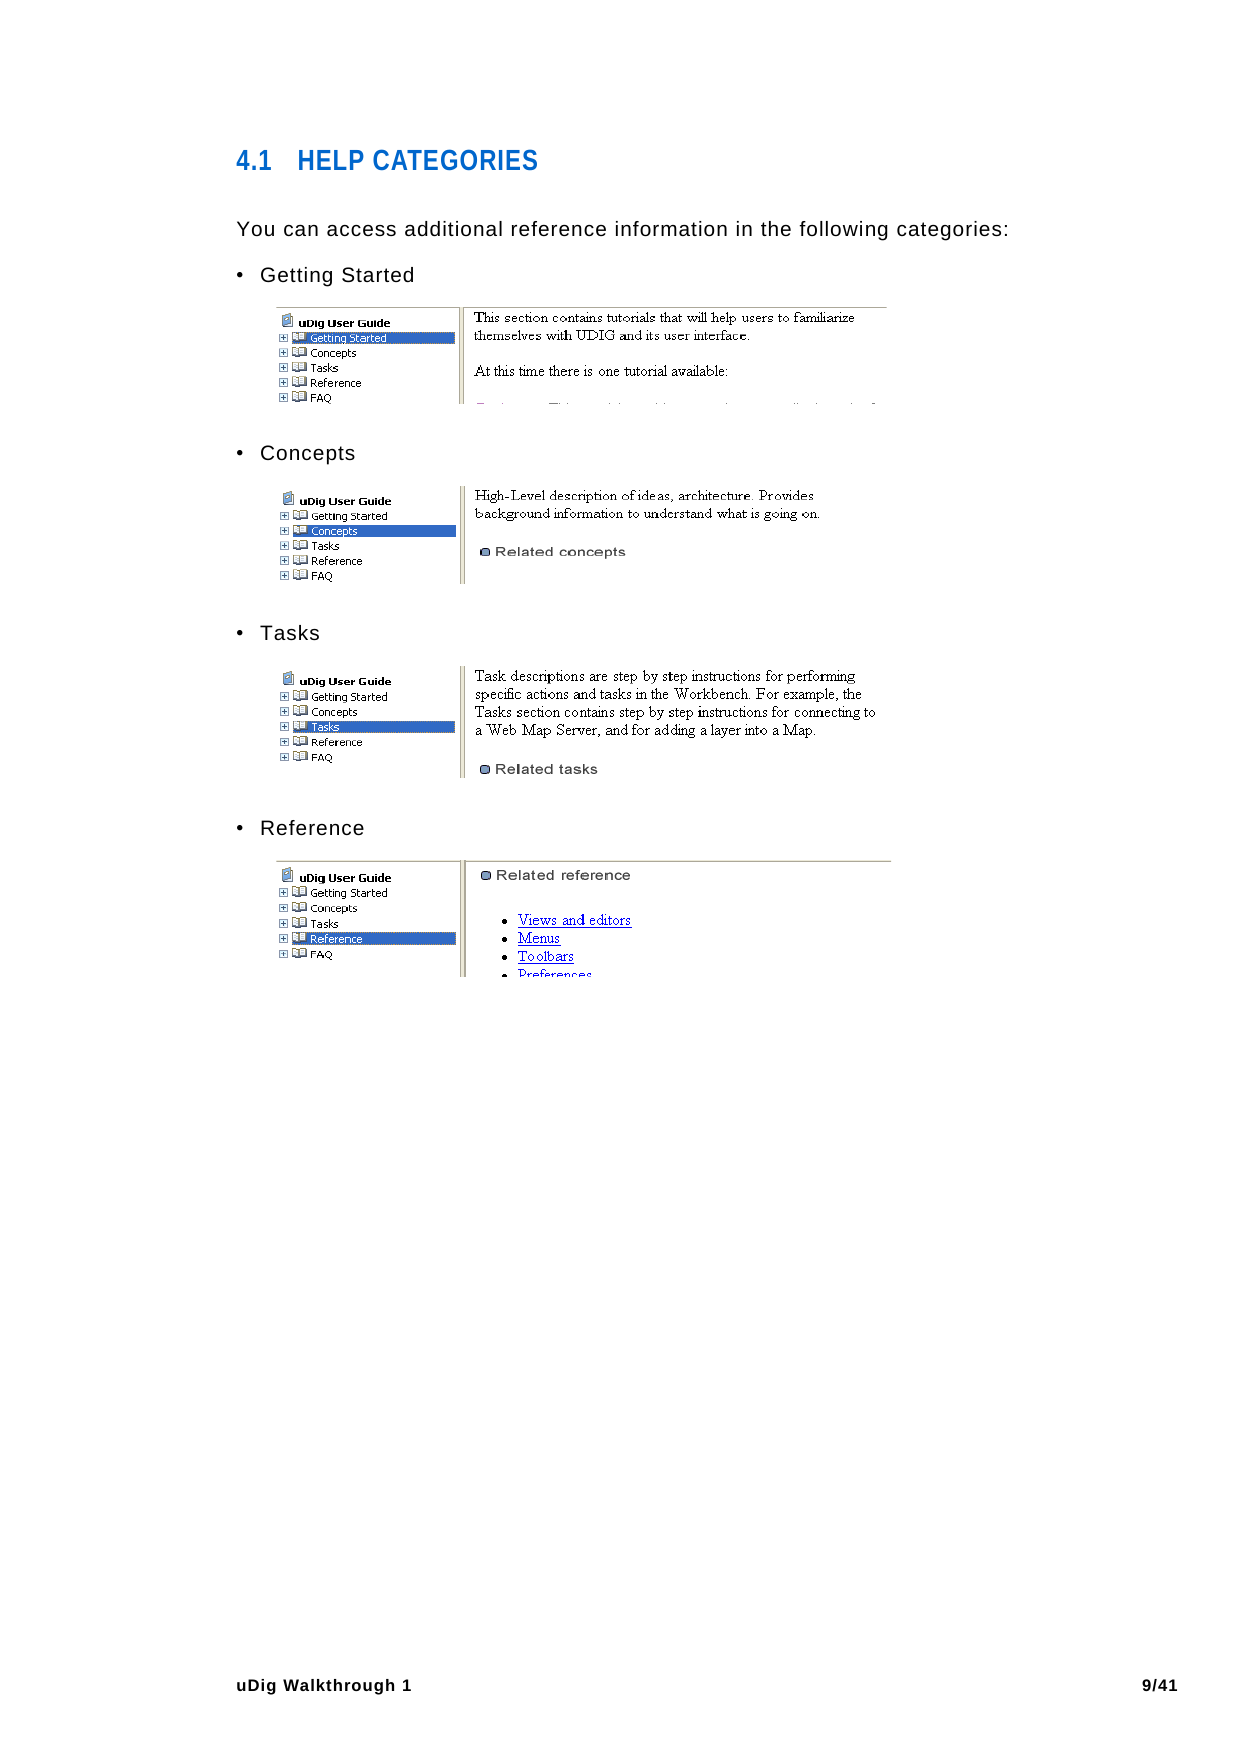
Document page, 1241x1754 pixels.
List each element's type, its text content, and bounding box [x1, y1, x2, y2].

picture [276, 486, 833, 584]
picture [276, 860, 892, 977]
list Reference [236, 816, 1181, 997]
picture [276, 307, 887, 404]
list Concepts [236, 441, 1181, 604]
list Tasks [236, 621, 1181, 799]
list Getting Started [236, 263, 1181, 424]
subtitle Help Categories [236, 143, 1181, 177]
picture [276, 666, 883, 778]
text You can access additional reference information in the following categories: [236, 217, 1181, 241]
